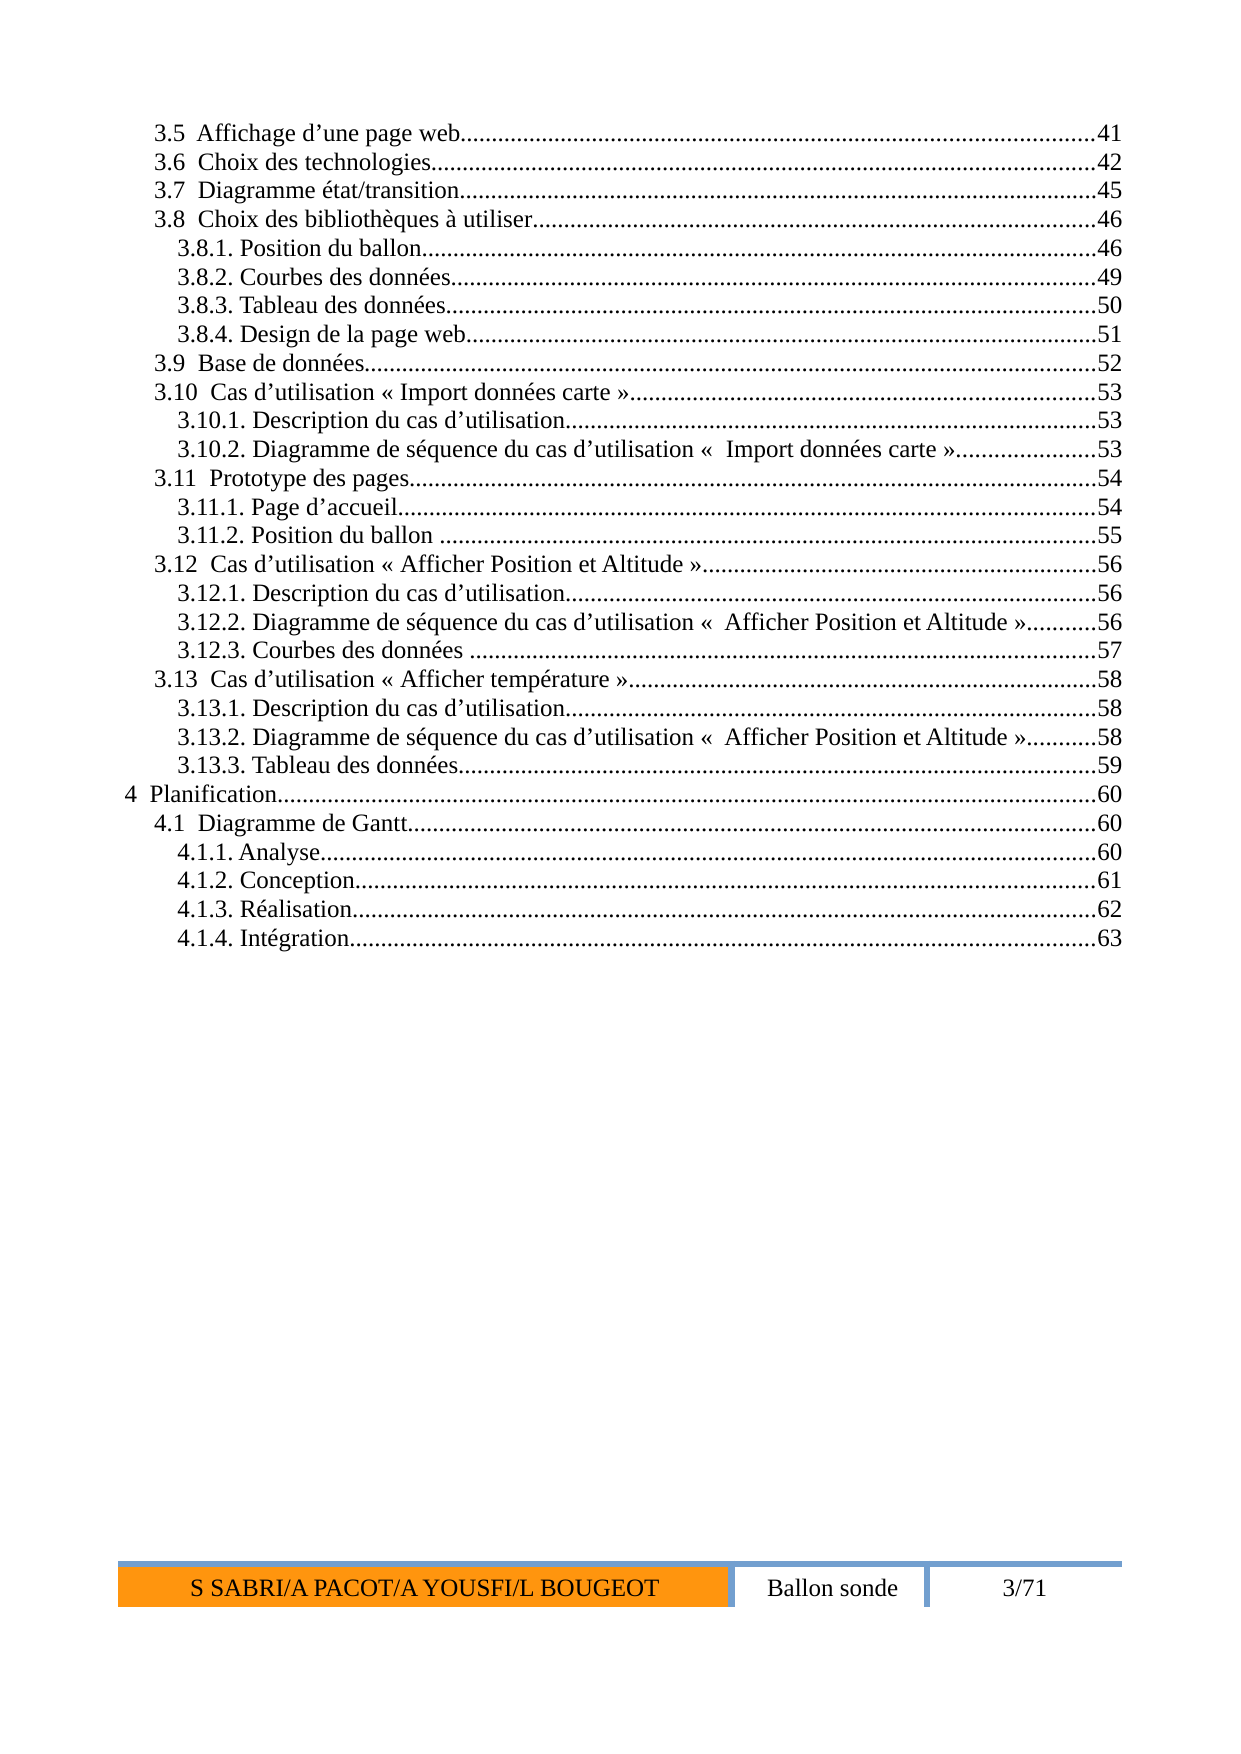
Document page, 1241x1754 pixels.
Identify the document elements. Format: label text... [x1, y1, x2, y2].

text 4.1.3. Réalisation 62 [177, 894, 1122, 923]
text 3.9 Base de données 52 [148, 348, 1122, 377]
text 3.11 Prototype des pages 54 [148, 463, 1122, 492]
text 3.8 Choix des bibliothèques à utiliser 46 [148, 204, 1122, 233]
text 3.11.1. Page d’accueil 54 [177, 492, 1122, 521]
text 3.12.1. Description du cas d’utilisation 56 [177, 578, 1122, 607]
text 3.8.4. Design de la page web 51 [177, 319, 1122, 348]
text 3.13.2. Diagramme de séquence du cas d’utilisation « Afficher Position et Altitude » 58 [177, 722, 1122, 751]
text 3.13.3. Tableau des données 59 [177, 751, 1122, 779]
text 3.7 Diagramme état/transition 45 [148, 176, 1122, 204]
text 4.1.2. Conception 61 [177, 866, 1122, 894]
text 4.1 Diagramme de Gantt 60 [148, 808, 1122, 837]
text 3.12 Cas d’utilisation « Afficher Position et Altitude » 56 [148, 549, 1122, 578]
text 4.1.4. Intégration 63 [177, 923, 1122, 952]
text 3.8.3. Tableau des données 50 [177, 291, 1122, 319]
text 4.1.1. Analyse 60 [177, 837, 1122, 866]
text 3.11.2. Position du ballon 55 [177, 521, 1122, 549]
text 3.8.2. Courbes des données 49 [177, 262, 1122, 291]
text 3.10 Cas d’utilisation « Import données carte » 53 [148, 377, 1122, 406]
text 3.12.3. Courbes des données 57 [177, 636, 1122, 664]
text 3.10.1. Description du cas d’utilisation 53 [177, 406, 1122, 434]
text 3.13.1. Description du cas d’utilisation 58 [177, 693, 1122, 722]
text 3.5 Affichage d’une page web 41 [148, 118, 1122, 147]
text 4 Planification 60 [118, 779, 1122, 808]
text 3.10.2. Diagramme de séquence du cas d’utilisation « Import données carte » 53 [177, 434, 1122, 463]
text 3.8.1. Position du ballon 46 [177, 233, 1122, 262]
text 3.13 Cas d’utilisation « Afficher température » 58 [148, 664, 1122, 693]
text 3.12.2. Diagramme de séquence du cas d’utilisation « Afficher Position et Altitude » 56 [177, 607, 1122, 636]
text 3.6 Choix des technologies 42 [148, 147, 1122, 176]
